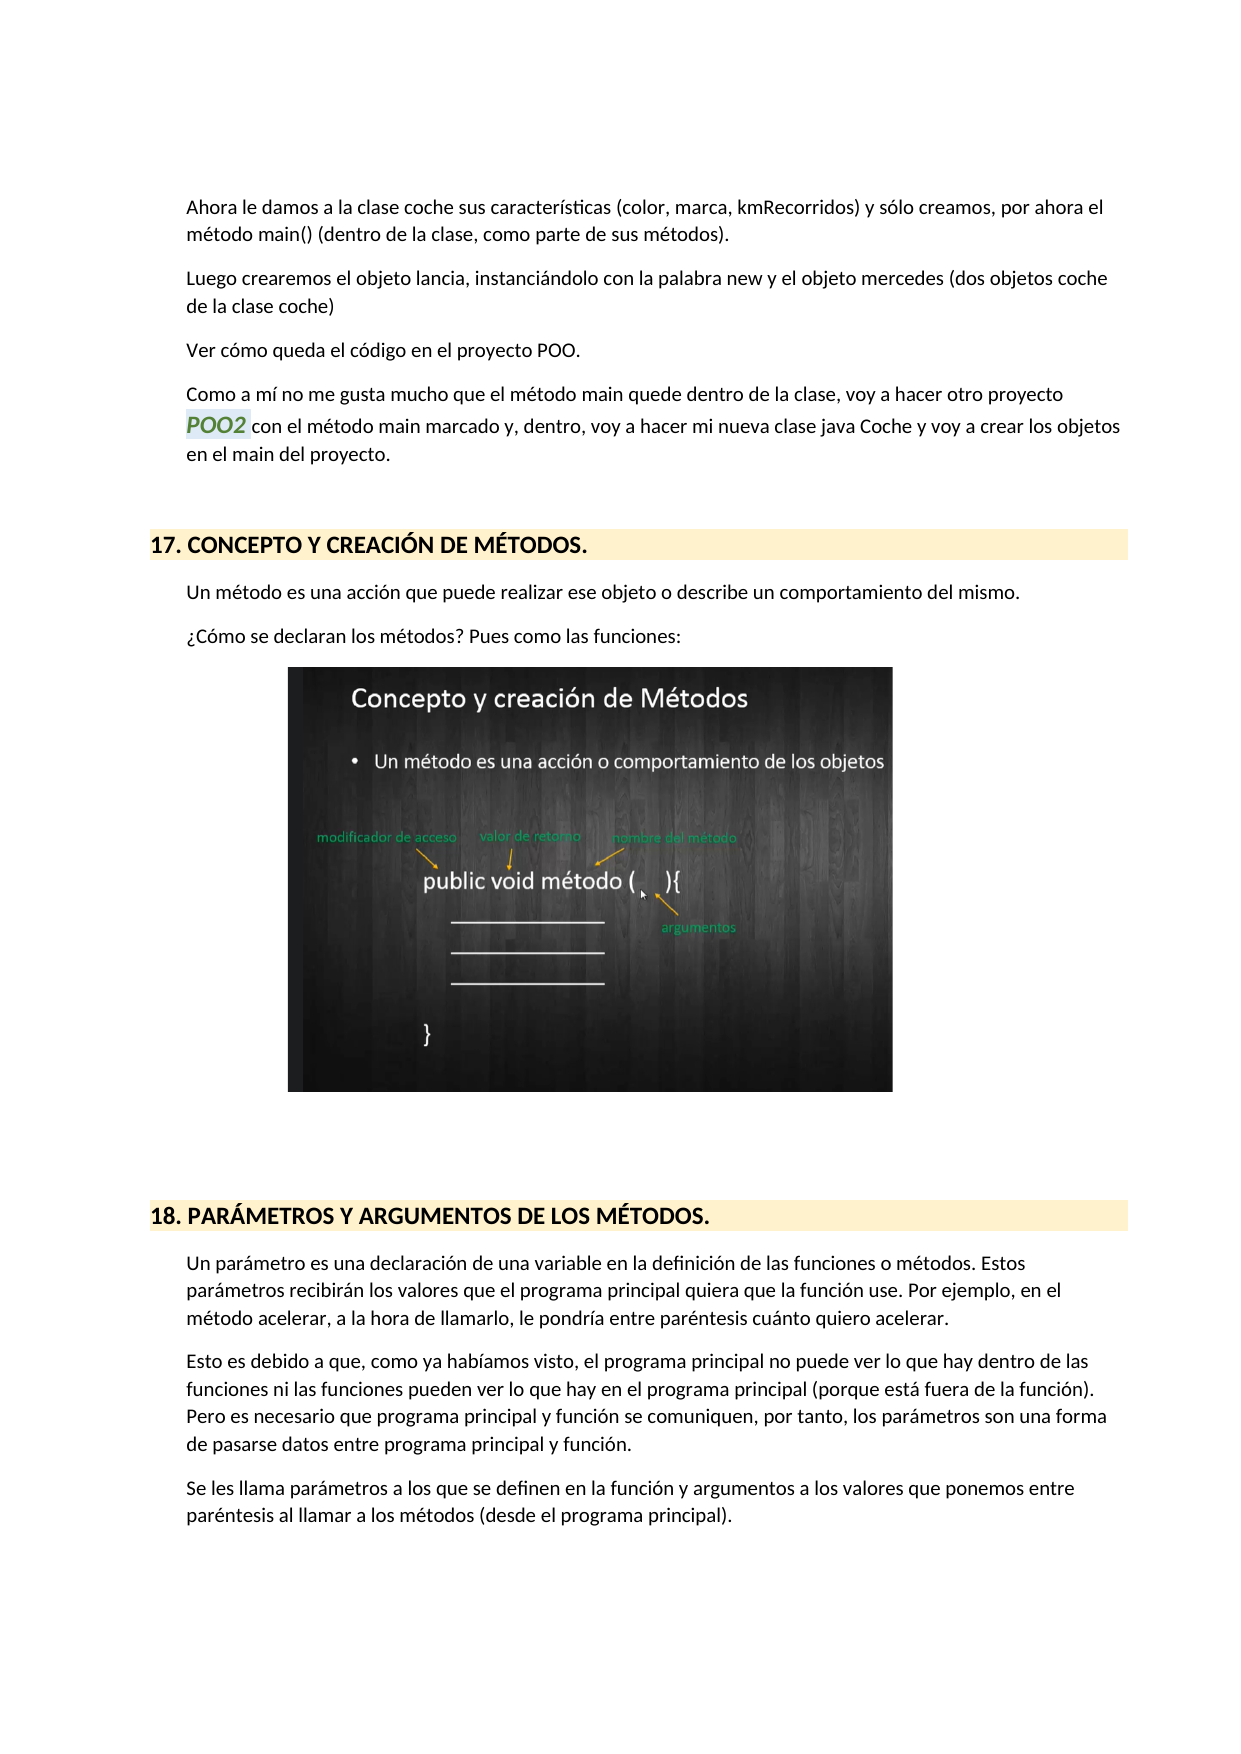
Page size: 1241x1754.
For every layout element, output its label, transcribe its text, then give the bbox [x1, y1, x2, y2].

text Un método es una acción que puede realizar ese objeto o describe un comportamiento del mismo. [186, 579, 1128, 604]
text Luego crearemos el objeto lancia, instanciándolo con la palabra new y el objeto mercedes (dos objetos coche de la clase coche) [186, 266, 1128, 318]
picture [287, 667, 893, 1092]
list PARÁMETROS Y ARGUMENTOS DE LOS MÉTODOS. [150, 1200, 1128, 1231]
list CONCEPTO Y CREACIÓN DE MÉTODOS. [150, 529, 1128, 560]
text Ahora le damos a la clase coche sus características (color, marca, kmRecorridos) y sólo creamos, por ahora el método main() (dentro de la clase, como parte de sus métodos). [186, 194, 1128, 247]
text Esto es debido a que, como ya habíamos visto, el programa principal no puede ver lo que hay dentro de las funciones ni las funciones pueden ver lo que hay en el programa principal (porque está fuera de la función). Pero es necesario que programa principal y función se comuniquen, por tanto, los parámetros son una forma de pasarse datos entre programa principal y función. [186, 1349, 1128, 1456]
text ¿Cómo se declaran los métodos? Pues como las funciones: [186, 623, 1128, 648]
text Un parámetro es una declaración de una variable en la definición de las funciones o métodos. Estos parámetros recibirán los valores que el programa principal quiera que la función use. Por ejemplo, en el método acelerar, a la hora de llamarlo, le pondría entre paréntesis cuánto quiero acelerar. [186, 1250, 1128, 1330]
text Ver cómo queda el código en el proyecto POO. [186, 337, 1128, 362]
text Como a mí no me gusta mucho que el método main quede dentro de la clase, voy a hacer otro proyecto POO2 con el método main marcado y, dentro, voy a hacer mi nueva clase java Coche y voy a crear los objetos en el main del proyecto. [186, 381, 1128, 467]
text Se les llama parámetros a los que se definen en la función y argumentos a los valores que ponemos entre paréntesis al llamar a los métodos (desde el programa principal). [186, 1475, 1128, 1528]
